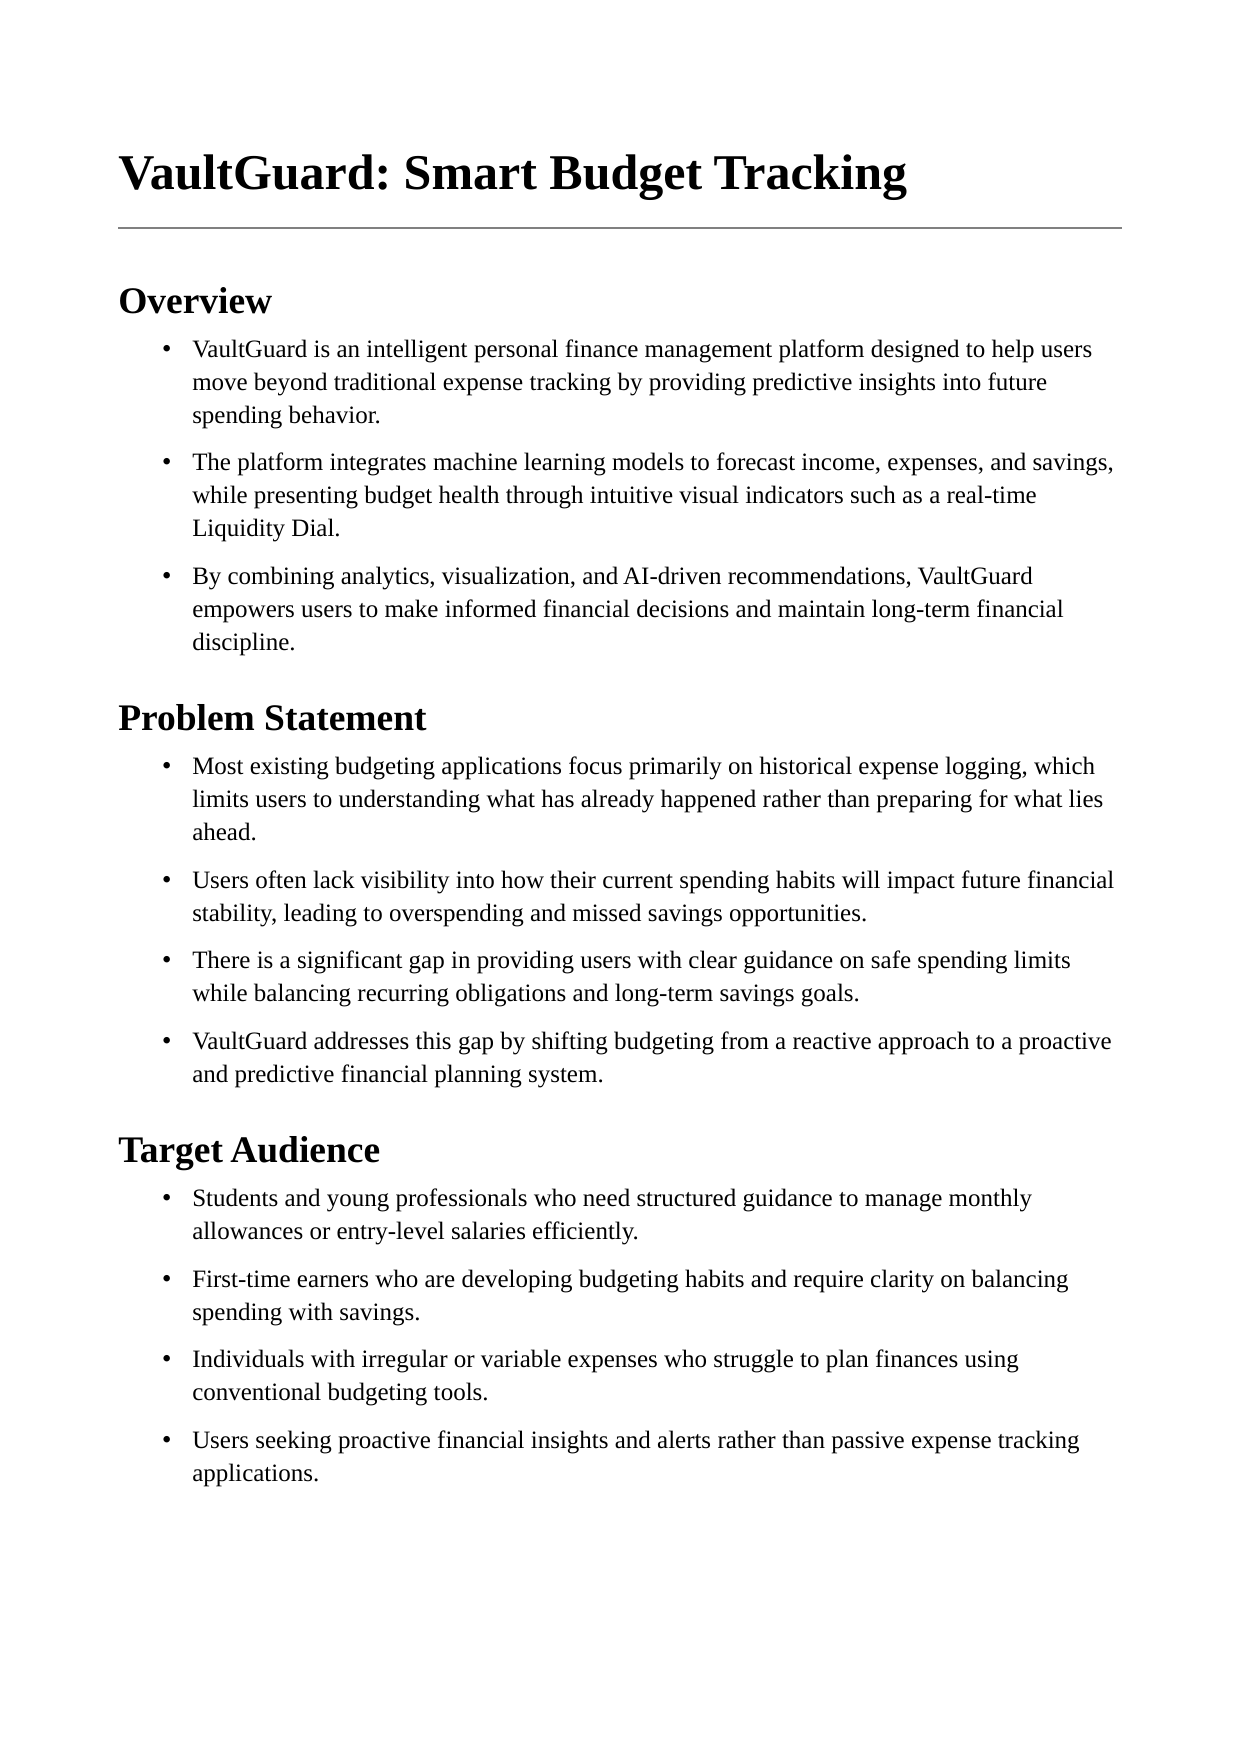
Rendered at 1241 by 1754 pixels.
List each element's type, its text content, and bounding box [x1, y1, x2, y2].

list By combining analytics, visualization, and AI-driven recommendations, VaultGuard empowers users to make informed financial decisions and maintain long-term financial discipline. [162, 561, 1122, 656]
list First-time earners who are developing budgeting habits and require clarity on balancing spending with savings. [162, 1264, 1122, 1326]
list Individuals with irregular or variable expenses who struggle to plan finances using conventional budgeting tools. [162, 1344, 1122, 1406]
subtitle VaultGuard: Smart Budget Tracking [118, 143, 1122, 201]
subtitle Overview [118, 278, 1122, 321]
list Most existing budgeting applications focus primarily on historical expense logging, which limits users to understanding what has already happened rather than preparing for what lies ahead. [162, 751, 1122, 846]
list VaultGuard addresses this gap by shifting budgeting from a reactive approach to a proactive and predictive financial planning system. [162, 1026, 1122, 1088]
list Students and young professionals who need structured guidance to manage monthly allowances or entry-level salaries efficiently. [162, 1183, 1122, 1245]
subtitle Target Audience [118, 1128, 1122, 1171]
list VaultGuard is an intelligent personal finance management platform designed to help users move beyond traditional expense tracking by providing predictive insights into future spending behavior. [162, 334, 1122, 429]
list There is a significant gap in providing users with clear guidance on safe spending limits while balancing recurring obligations and long-term savings goals. [162, 946, 1122, 1007]
list Users often lack visibility into how their current spending habits will impact future financial stability, leading to overspending and missed savings opportunities. [162, 865, 1122, 927]
list Users seeking proactive financial insights and alerts rather than passive expense tracking applications. [162, 1425, 1122, 1487]
subtitle Problem Statement [118, 696, 1122, 739]
list The platform integrates machine learning models to forecast income, expenses, and savings, while presenting budget health through intuitive visual indicators such as a real-time Liquidity Dial. [162, 447, 1122, 542]
